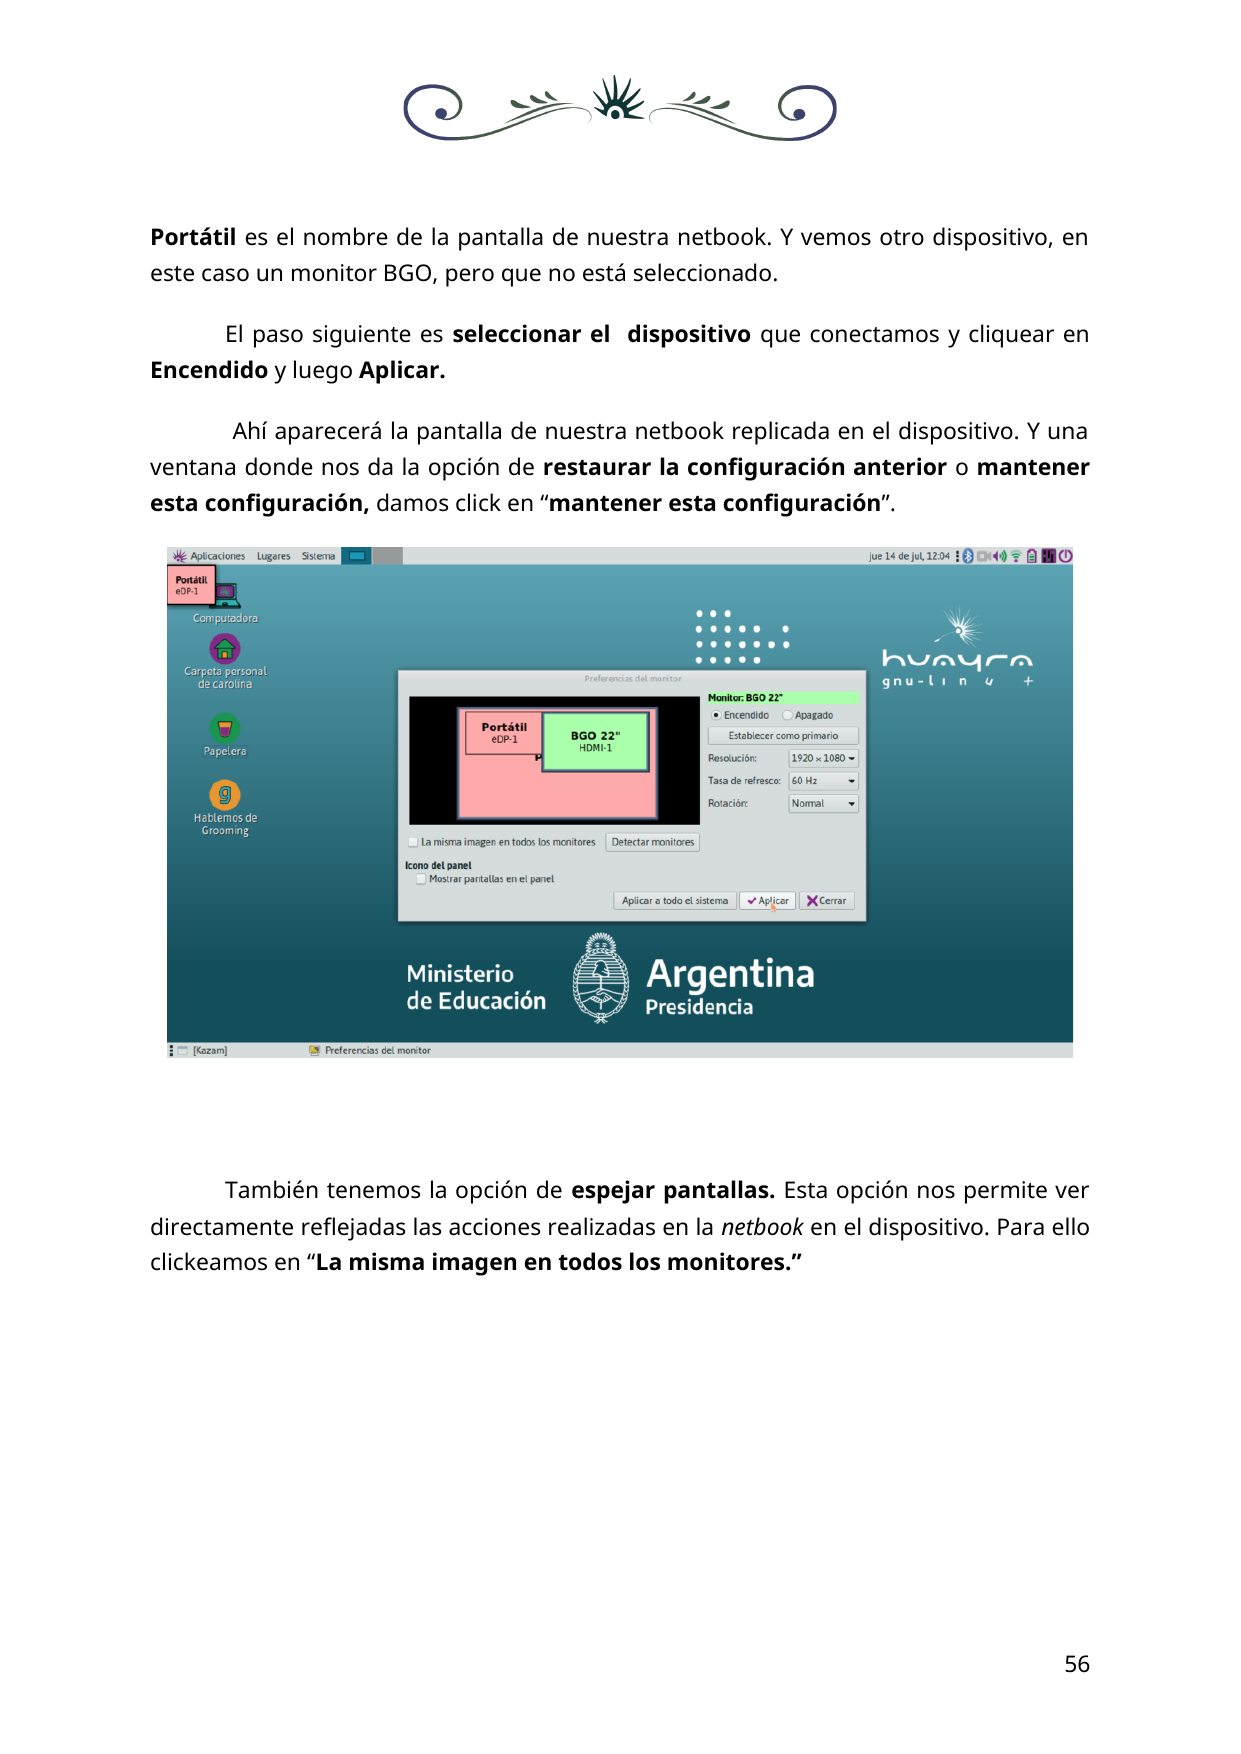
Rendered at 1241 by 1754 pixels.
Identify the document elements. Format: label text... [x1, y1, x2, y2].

text También tenemos la opción de espejar pantallas. Esta opción nos permite ver directamente reflejadas las acciones realizadas en la netbook en el dispositivo. Para ello clickeamos en “La misma imagen en todos los monitores.” [150, 1174, 1090, 1278]
picture [167, 547, 1074, 1058]
text El paso siguiente es seleccionar el dispositivo que conectamos y cliquear en Encendido y luego Aplicar. [150, 318, 1090, 385]
text Ahí aparecerá la pantalla de nuestra netbook replicada en el dispositivo. Y una ventana donde nos da la opción de restaurar la configuración anterior o mantener esta configuración, damos click en “mantener esta configuración”. [150, 415, 1090, 518]
picture [403, 75, 837, 141]
text Portátil es el nombre de la pantalla de nuestra netbook. Y vemos otro dispositivo, en este caso un monitor BGO, pero que no está seleccionado. [150, 221, 1090, 288]
